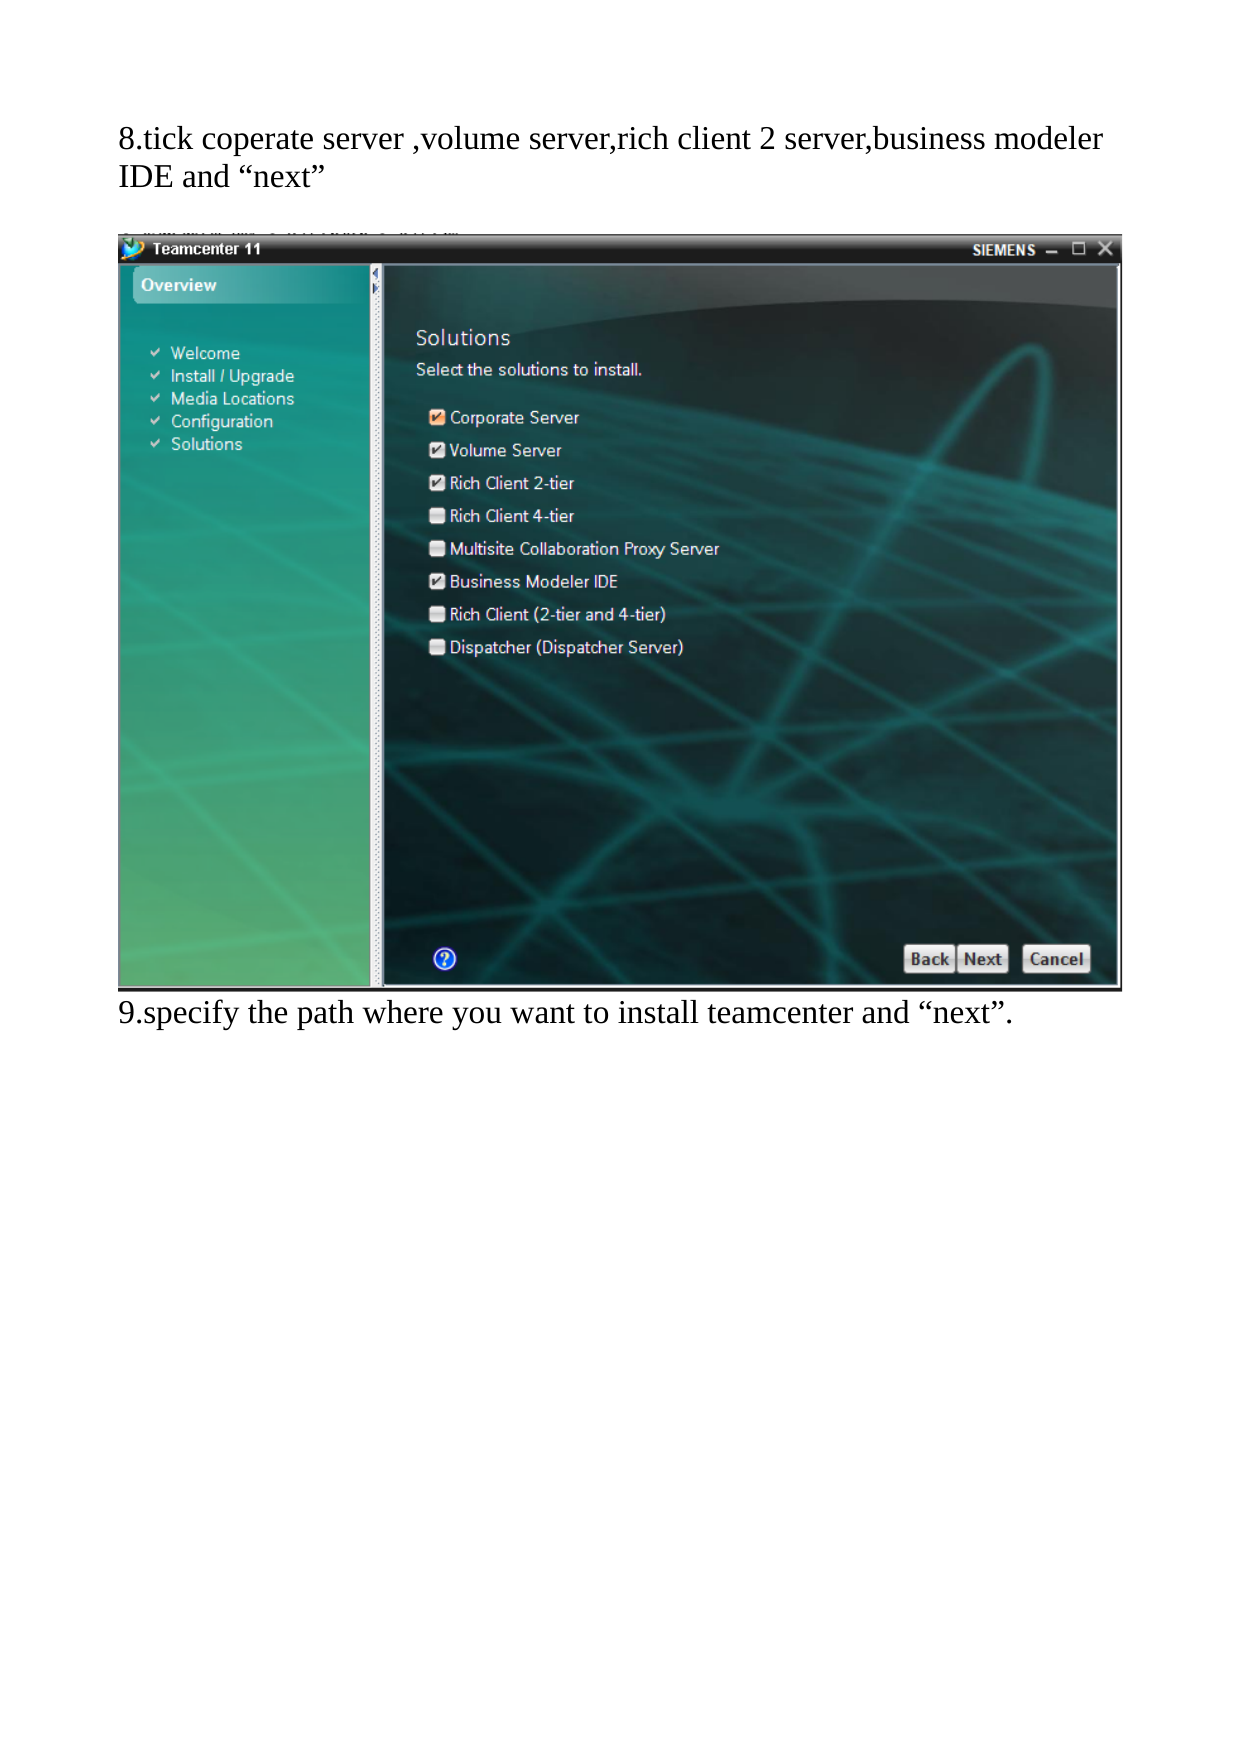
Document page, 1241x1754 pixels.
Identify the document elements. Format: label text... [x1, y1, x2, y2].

text 8.tick coperate server ,volume server,rich client 2 server,business modeler IDE and “next” [118, 118, 1122, 195]
text 9.specify the path where you want to install teamcenter and “next”. [118, 993, 1122, 1031]
picture [118, 233, 1123, 993]
